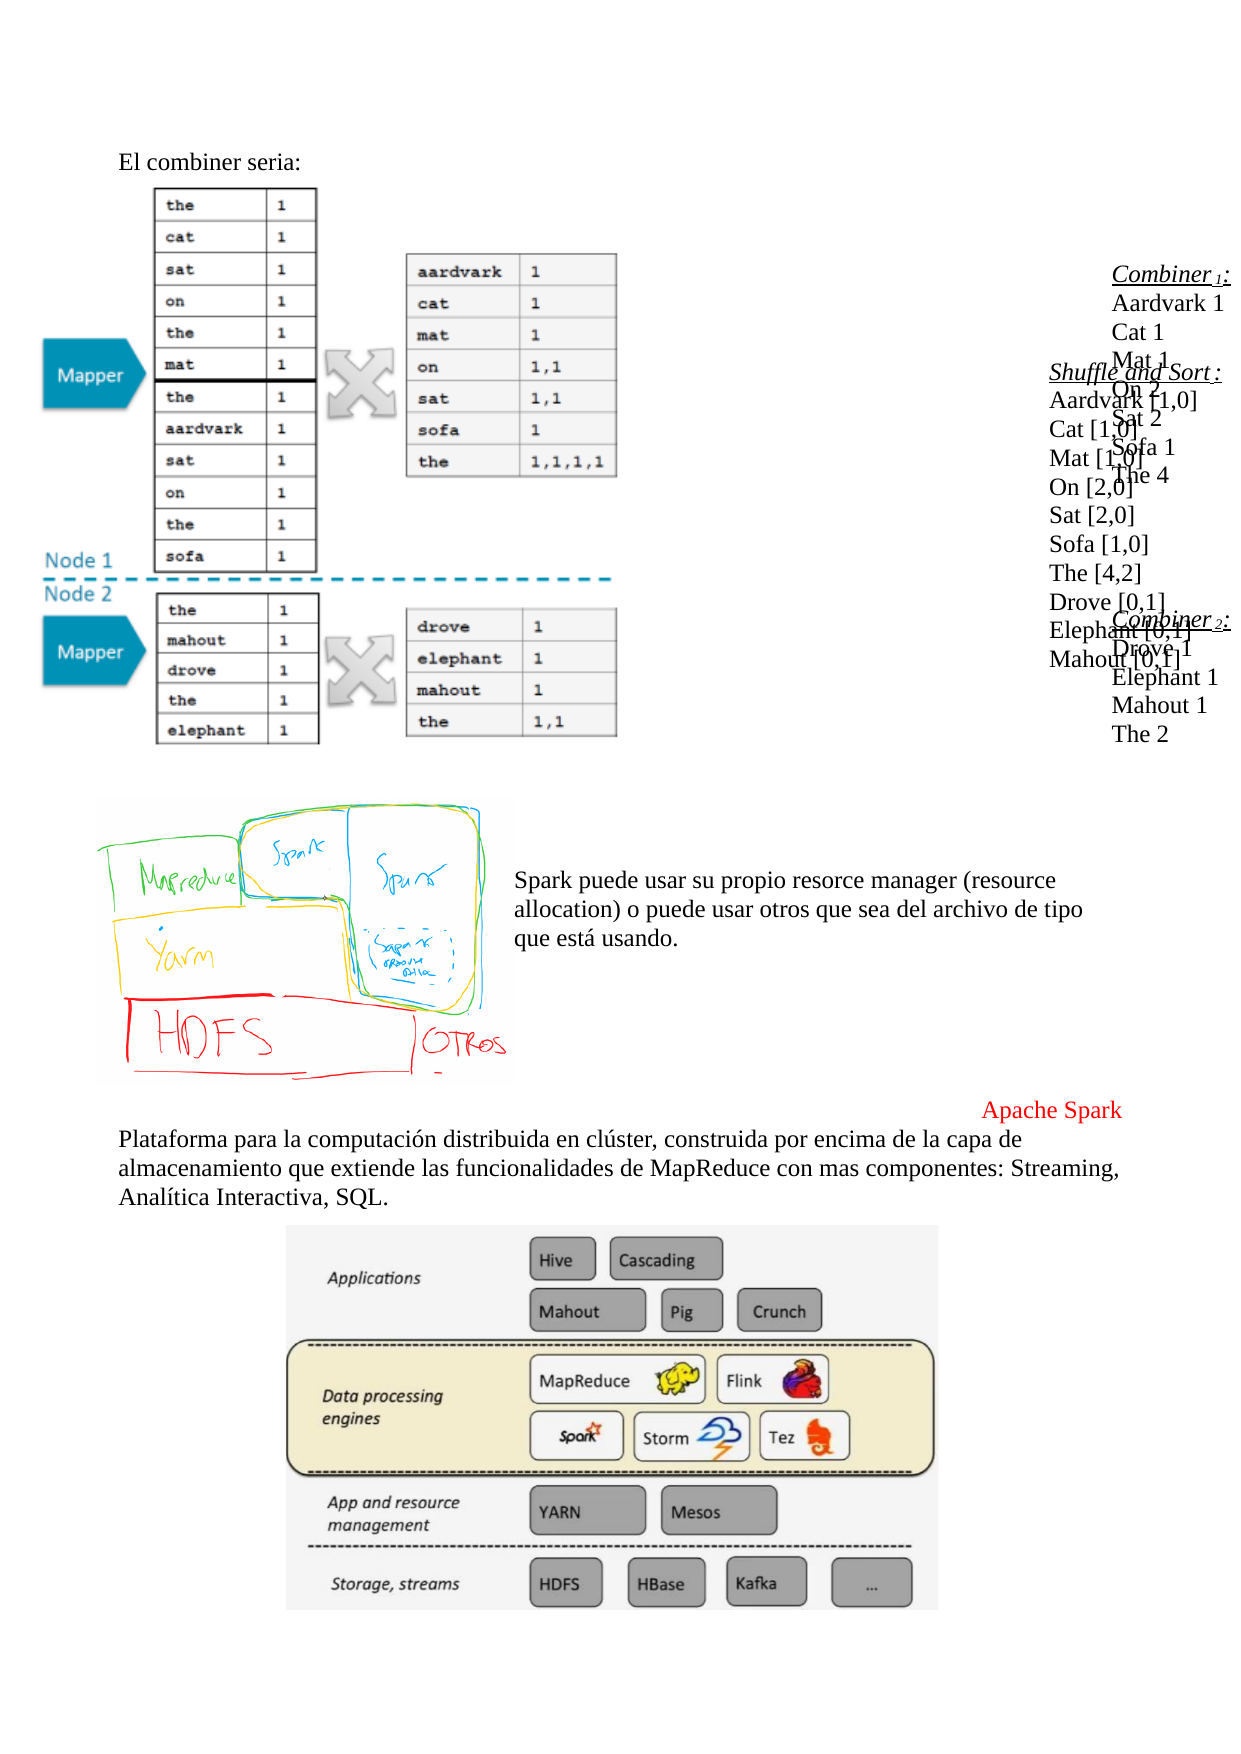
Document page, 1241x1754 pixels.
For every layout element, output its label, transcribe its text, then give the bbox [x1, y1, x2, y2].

picture [96, 798, 514, 1085]
text Apache Spark [118, 1096, 1122, 1124]
text Spark puede usar su propio resorce manager (resource allocation) o puede usar otros que sea del archivo de tipo que está usando. [514, 866, 1122, 952]
text El combiner seria: [118, 147, 1122, 176]
text Plataforma para la computación distribuida en clúster, construida por encima de la capa de almacenamiento que extiende las funcionalidades de MapReduce con mas componentes: Streaming, Analítica Interactiva, SQL. [118, 1124, 1122, 1211]
picture [10, 182, 624, 761]
picture [285, 1224, 955, 1610]
